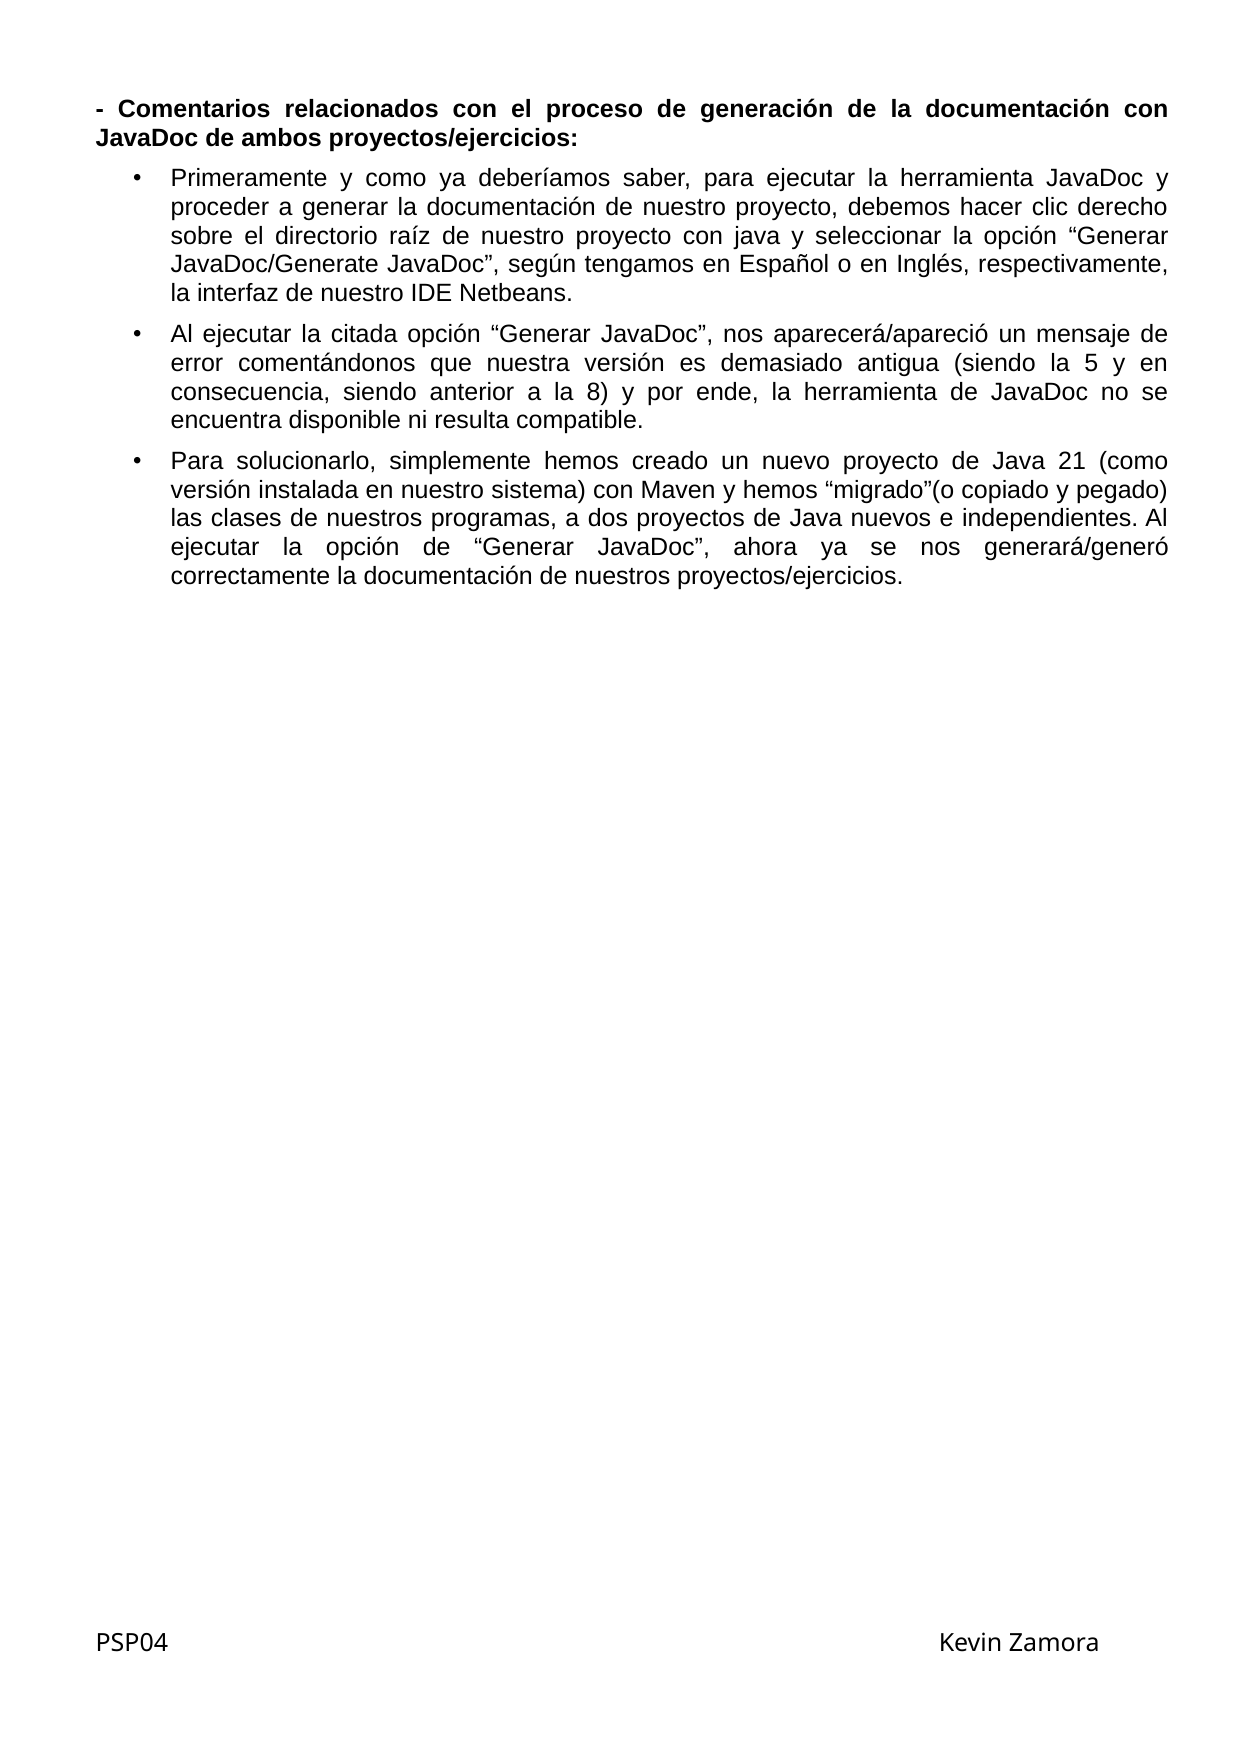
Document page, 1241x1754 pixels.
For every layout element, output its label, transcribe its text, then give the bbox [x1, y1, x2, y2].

text - Comentarios relacionados con el proceso de generación de la documentación con JavaDoc de ambos proyectos/ejercicios: [95, 94, 1170, 151]
list Primeramente y como ya deberíamos saber, para ejecutar la herramienta JavaDoc y proceder a generar la documentación de nuestro proyecto, debemos hacer clic derecho sobre el directorio raíz de nuestro proyecto con java y seleccionar la opción “Generar JavaDoc/Generate JavaDoc”, según tengamos en Español o en Inglés, respectivamente, la interfaz de nuestro IDE Netbeans. [133, 163, 1170, 307]
list Para solucionarlo, simplemente hemos creado un nuevo proyecto de Java 21 (como versión instalada en nuestro sistema) con Maven y hemos “migrado”(o copiado y pegado) las clases de nuestros programas, a dos proyectos de Java nuevos e independientes. Al ejecutar la opción de “Generar JavaDoc”, ahora ya se nos generará/generó correctamente la documentación de nuestros proyectos/ejercicios. [133, 446, 1170, 590]
list Al ejecutar la citada opción “Generar JavaDoc”, nos aparecerá/apareció un mensaje de error comentándonos que nuestra versión es demasiado antigua (siendo la 5 y en consecuencia, siendo anterior a la 8) y por ende, la herramienta de JavaDoc no se encuentra disponible ni resulta compatible. [133, 319, 1170, 434]
